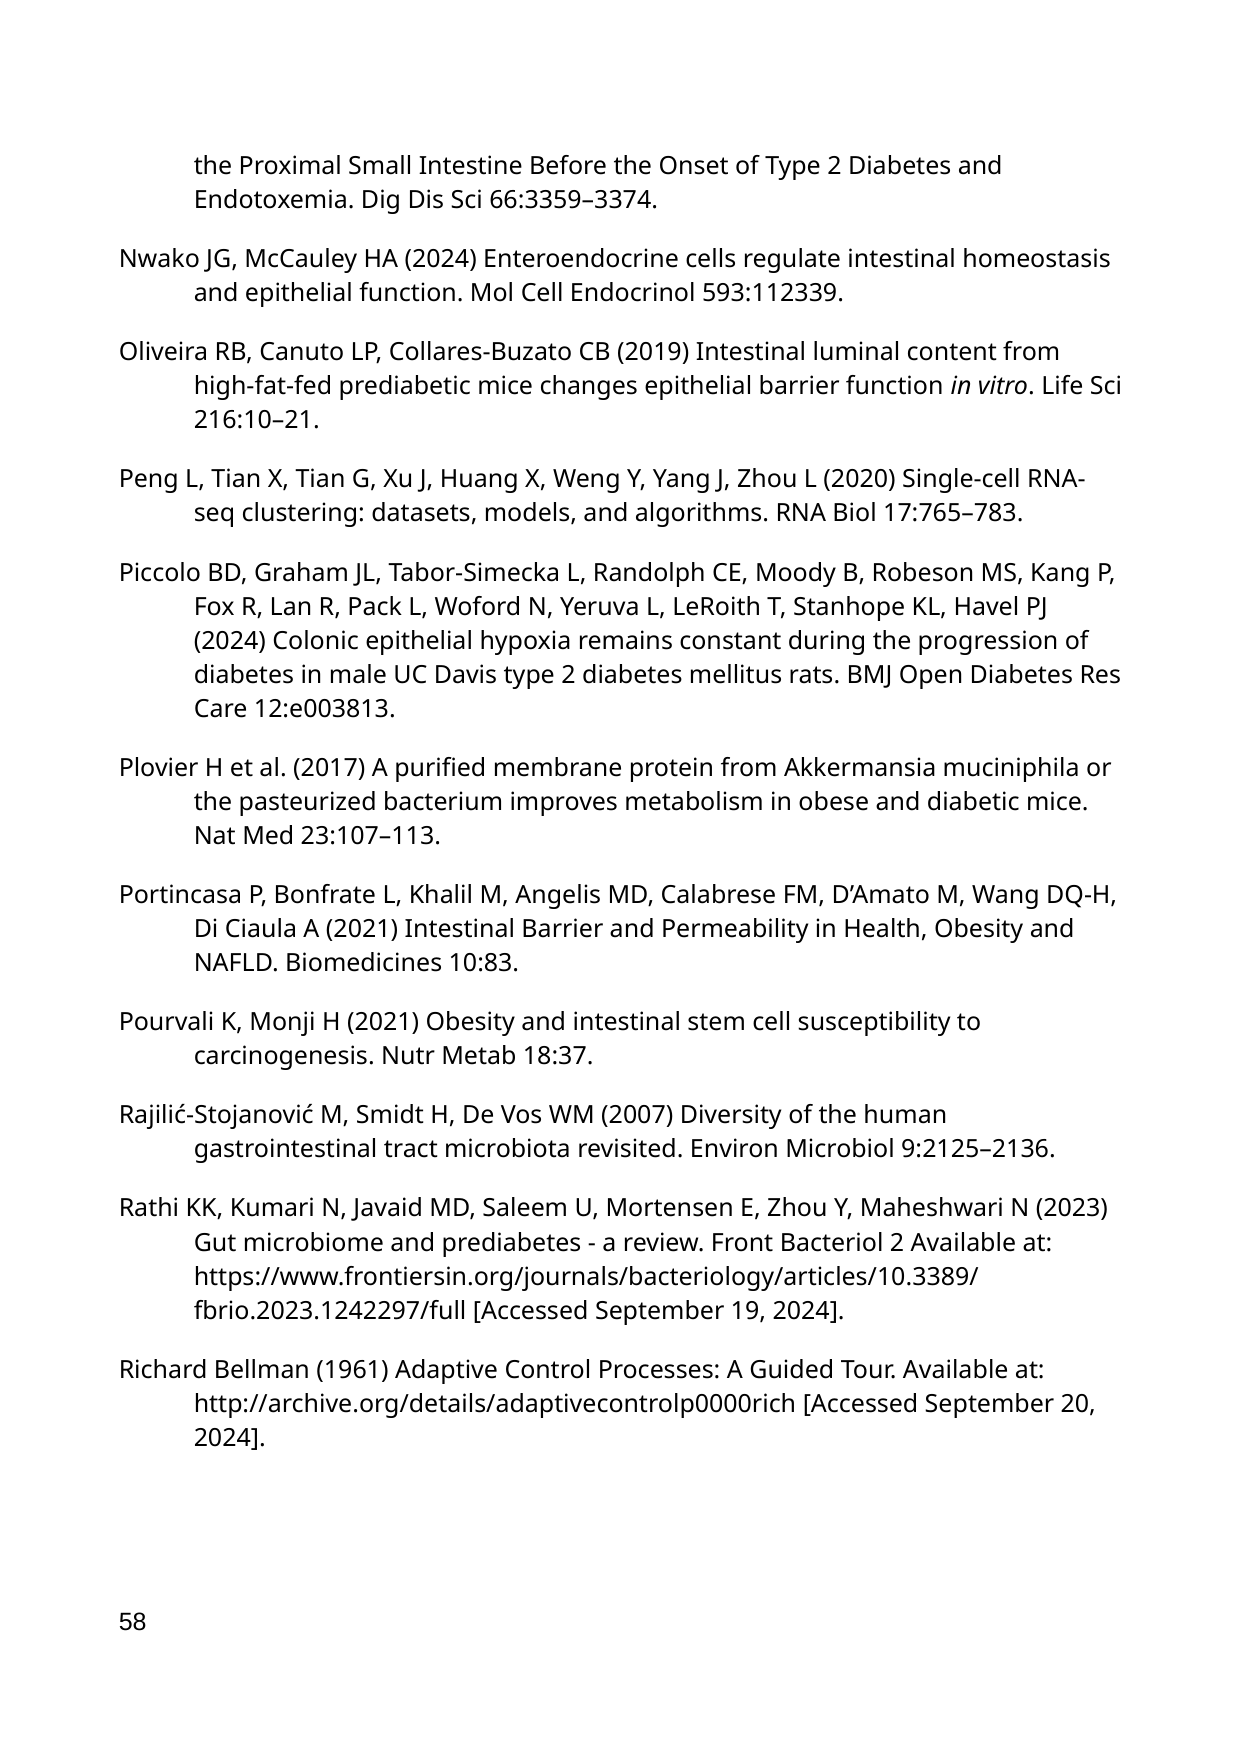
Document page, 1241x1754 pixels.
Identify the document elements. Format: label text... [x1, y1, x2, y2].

text Peng L, Tian X, Tian G, Xu J, Huang X, Weng Y, Yang J, Zhou L (2020) Single-cell RNA-seq clustering: datasets, models, and algorithms. RNA Biol 17:765–783. [118, 461, 1122, 529]
text Richard Bellman (1961) Adaptive Control Processes: A Guided Tour. Available at: http://archive.org/details/adaptivecontrolp0000rich [Accessed September 20, 2024]. [118, 1351, 1122, 1453]
text Piccolo BD, Graham JL, Tabor-Simecka L, Randolph CE, Moody B, Robeson MS, Kang P, Fox R, Lan R, Pack L, Woford N, Yeruva L, LeRoith T, Stanhope KL, Havel PJ (2024) Colonic epithelial hypoxia remains constant during the progression of diabetes in male UC Davis type 2 diabetes mellitus rats. BMJ Open Diabetes Res Care 12:e003813. [118, 554, 1122, 724]
text Rathi KK, Kumari N, Javaid MD, Saleem U, Mortensen E, Zhou Y, Maheshwari N (2023) Gut microbiome and prediabetes - a review. Front Bacteriol 2 Available at: https://www.frontiersin.org/journals/bacteriology/articles/10.3389/fbrio.2023.1242297/full [Accessed September 19, 2024]. [118, 1190, 1122, 1326]
text Oliveira RB, Canuto LP, Collares-Buzato CB (2019) Intestinal luminal content from high-fat-fed prediabetic mice changes epithelial barrier function in vitro. Life Sci 216:10–21. [118, 334, 1122, 436]
text Rajilić-Stojanović M, Smidt H, De Vos WM (2007) Diversity of the human gastrointestinal tract microbiota revisited. Environ Microbiol 9:2125–2136. [118, 1097, 1122, 1165]
text Portincasa P, Bonfrate L, Khalil M, Angelis MD, Calabrese FM, D’Amato M, Wang DQ-H, Di Ciaula A (2021) Intestinal Barrier and Permeability in Health, Obesity and NAFLD. Biomedicines 10:83. [118, 877, 1122, 979]
text Plovier H et al. (2017) A purified membrane protein from Akkermansia muciniphila or the pasteurized bacterium improves metabolism in obese and diabetic mice. Nat Med 23:107–113. [118, 749, 1122, 852]
text Pourvali K, Monji H (2021) Obesity and intestinal stem cell susceptibility to carcinogenesis. Nutr Metab 18:37. [118, 1004, 1122, 1072]
text Nwako JG, McCauley HA (2024) Enteroendocrine cells regulate intestinal homeostasis and epithelial function. Mol Cell Endocrinol 593:112339. [118, 241, 1122, 309]
text the Proximal Small Intestine Before the Onset of Type 2 Diabetes and Endotoxemia. Dig Dis Sci 66:3359–3374. [118, 148, 1122, 216]
